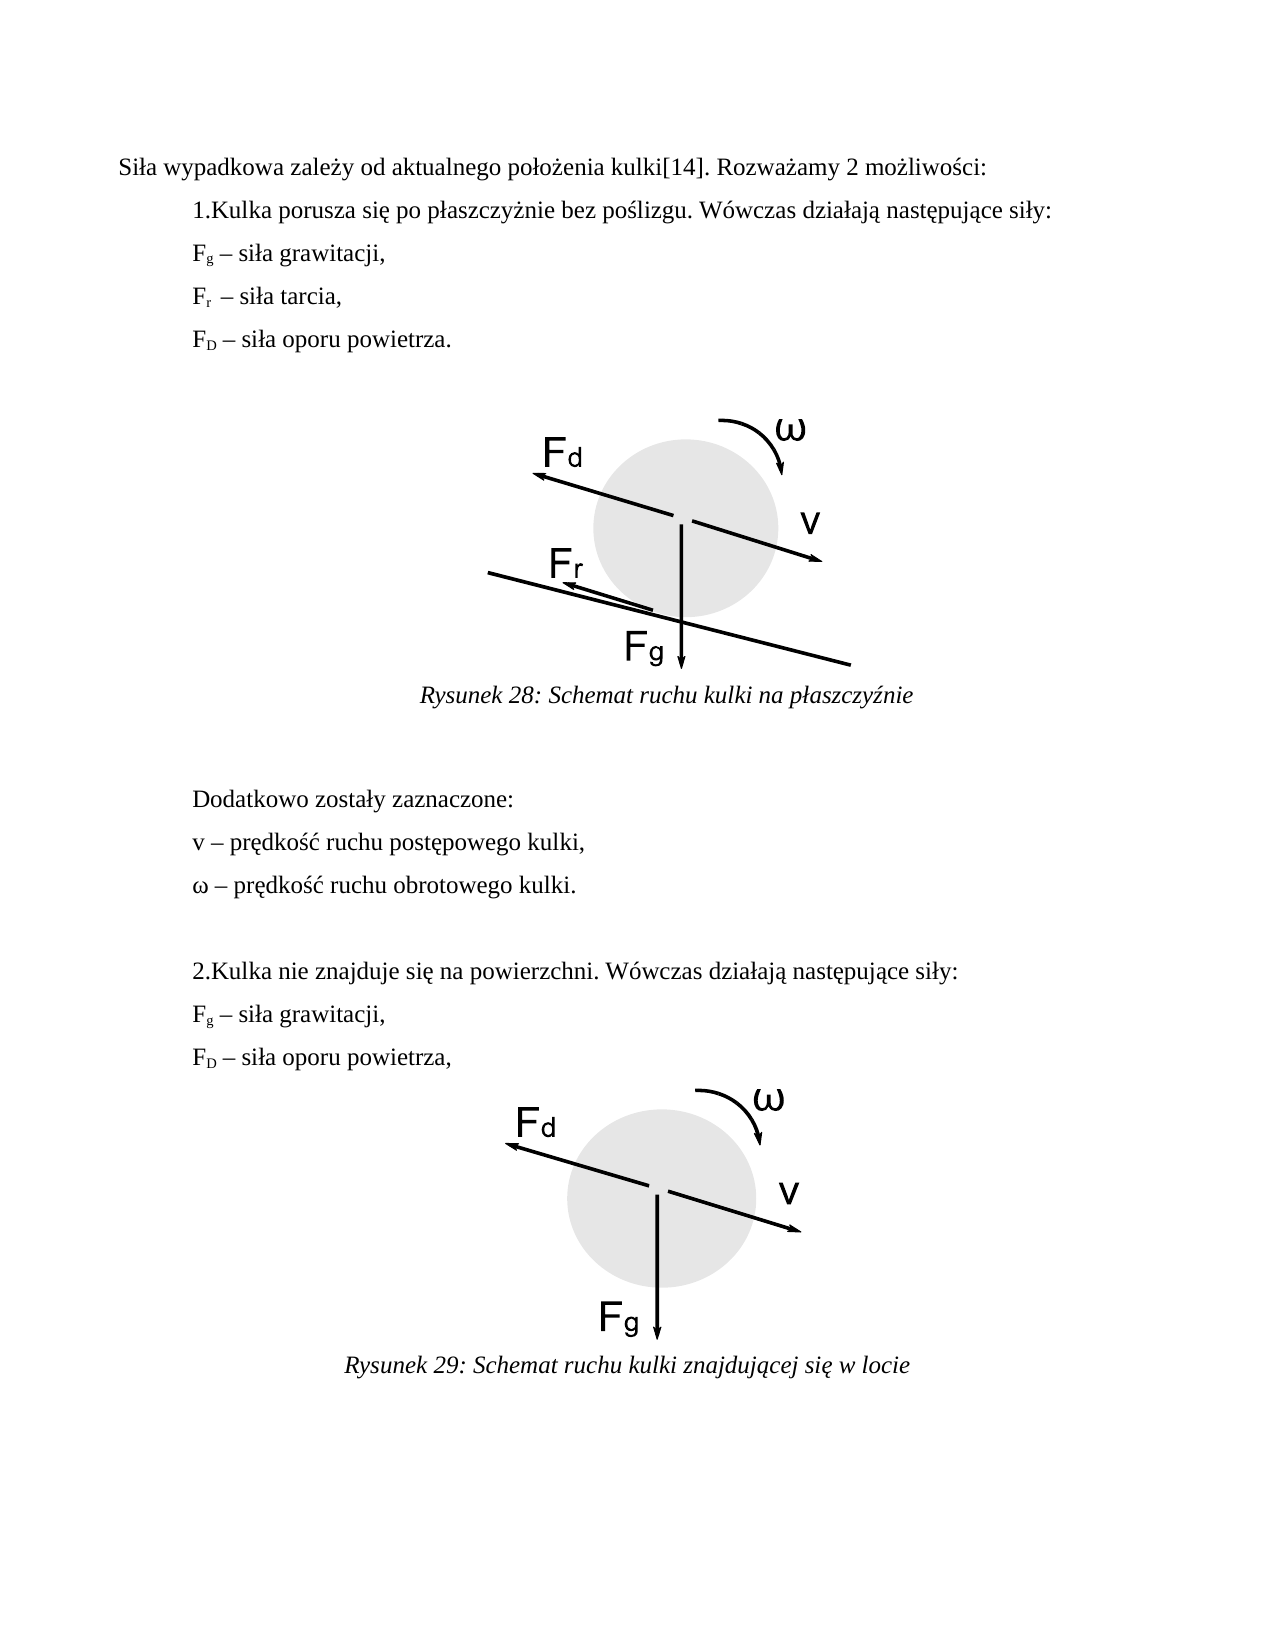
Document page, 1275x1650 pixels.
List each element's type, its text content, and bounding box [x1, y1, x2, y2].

text 1.Kulka porusza się po płaszczyżnie bez poślizgu. Wówczas działają następujące siły: Fg – siła grawitacji, Fr – siła tarcia, FD – siła oporu powietrza. [118, 195, 1157, 353]
text Rysunek 29: Schemat ruchu kulki znajdującej się w locie [344, 1101, 988, 1379]
text Siła wypadkowa zależy od aktualnego położenia kulki[14]. Rozważamy 2 możliwości: [118, 152, 1157, 181]
text 2.Kulka nie znajduje się na powierzchni. Wówczas działają następujące siły: [118, 956, 1157, 985]
text Fg – siła grawitacji, FD – siła oporu powietrza, [118, 999, 1157, 1071]
text Rysunek 28: Schemat ruchu kulki na płaszczyźnie [419, 431, 931, 708]
text v – prędkość ruchu postępowego kulki, ω – prędkość ruchu obrotowego kulki. [118, 827, 1157, 899]
text Dodatkowo zostały zaznaczone: [118, 784, 1157, 812]
